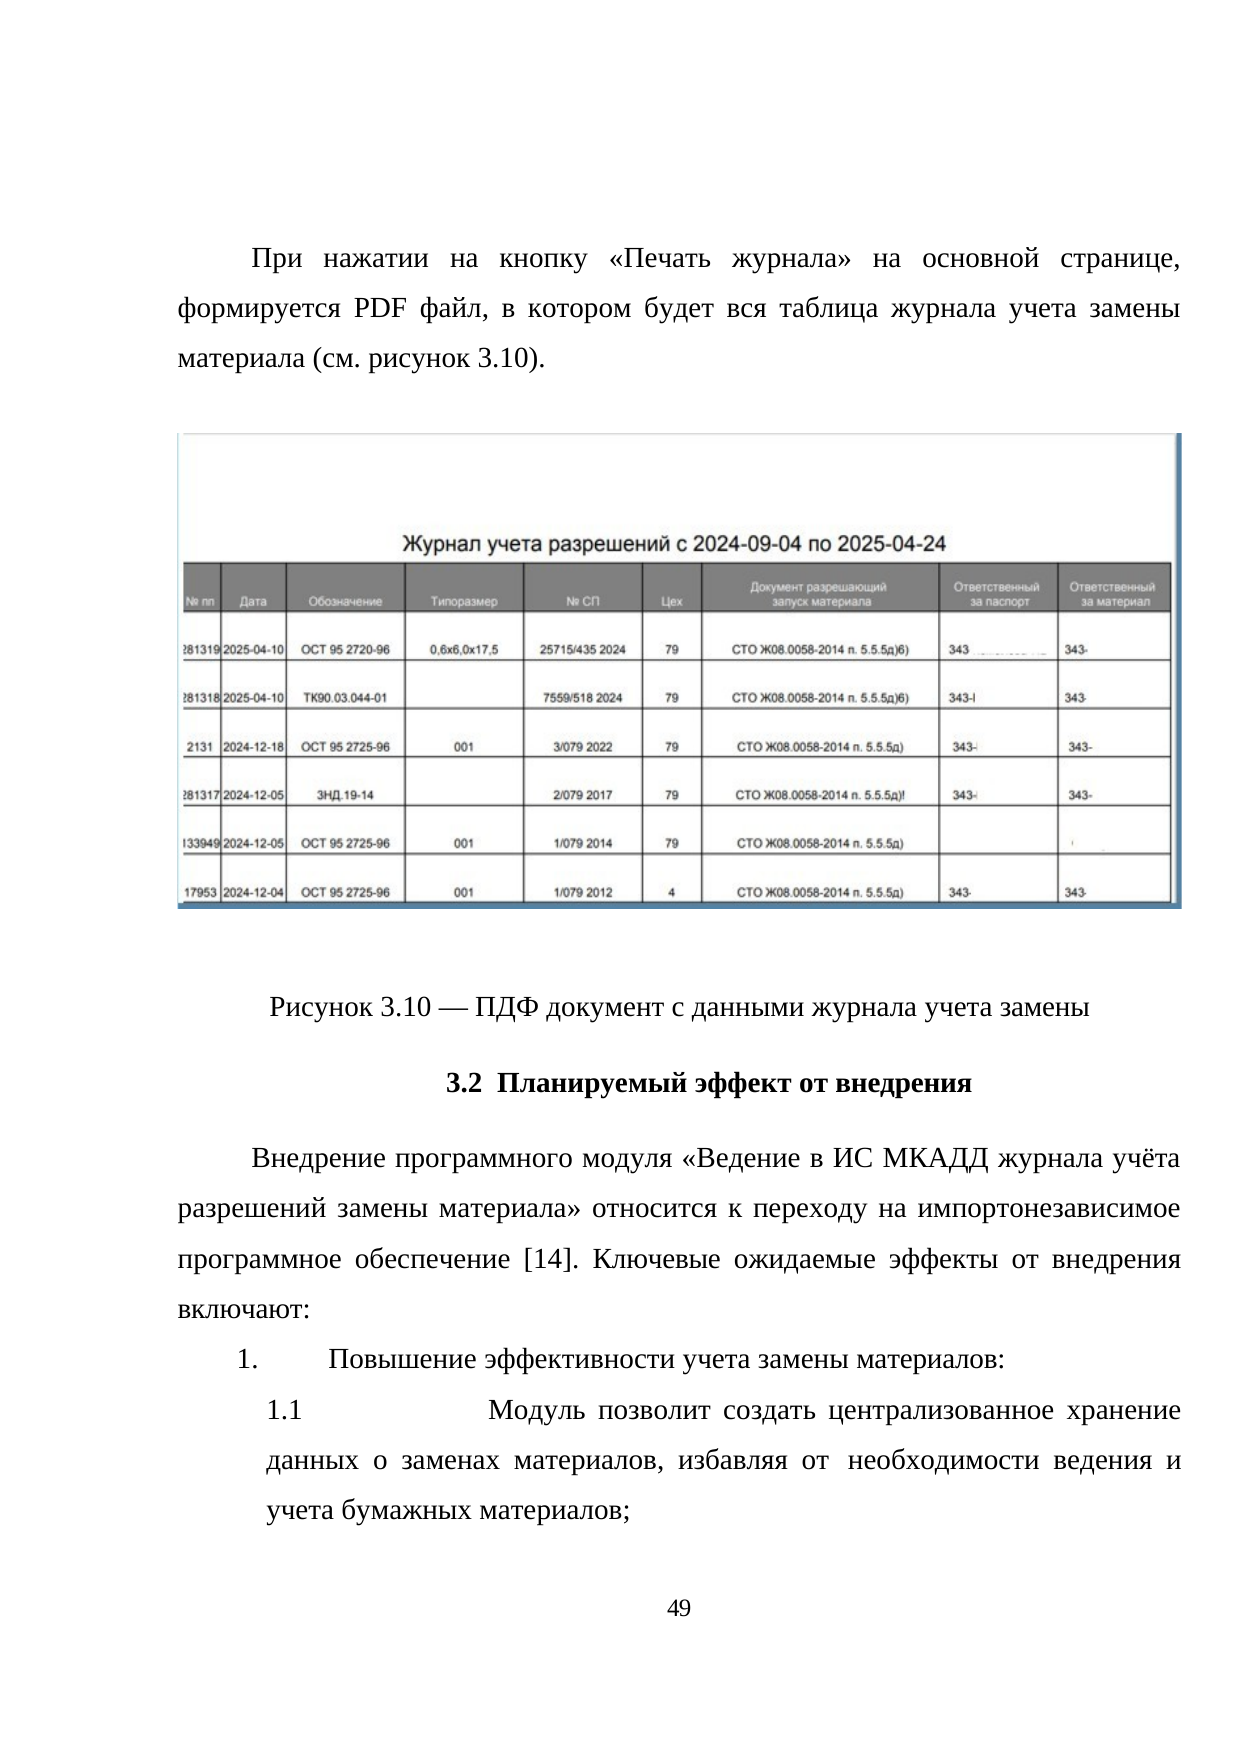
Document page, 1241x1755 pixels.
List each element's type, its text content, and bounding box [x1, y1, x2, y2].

text Внедрение программного модуля «Ведение в ИС МКАДД журнала учёта разрешений замены материала» относится к переходу на импортонезависимое программное обеспечение [14]. Ключевые ожидаемые эффекты от внедрения включают: [177, 1140, 1181, 1324]
list Модуль позволит создать централизованное хранение данных о заменах материалов, избавляя от необходимости ведения и учета бумажных материалов; [266, 1392, 1182, 1526]
list Повышение эффективности учета замены материалов: [236, 1341, 1241, 1375]
subtitle Планируемый эффект от внедрения [177, 1065, 1241, 1098]
picture [177, 433, 1182, 909]
text Рисунок 3.10 — ПДФ документ с данными журнала учета замены [192, 989, 1167, 1023]
text При нажатии на кнопку «Печать журнала» на основной странице, формируется PDF файл, в котором будет вся таблица журнала учета замены материала (см. рисунок 3.10). [177, 240, 1181, 374]
